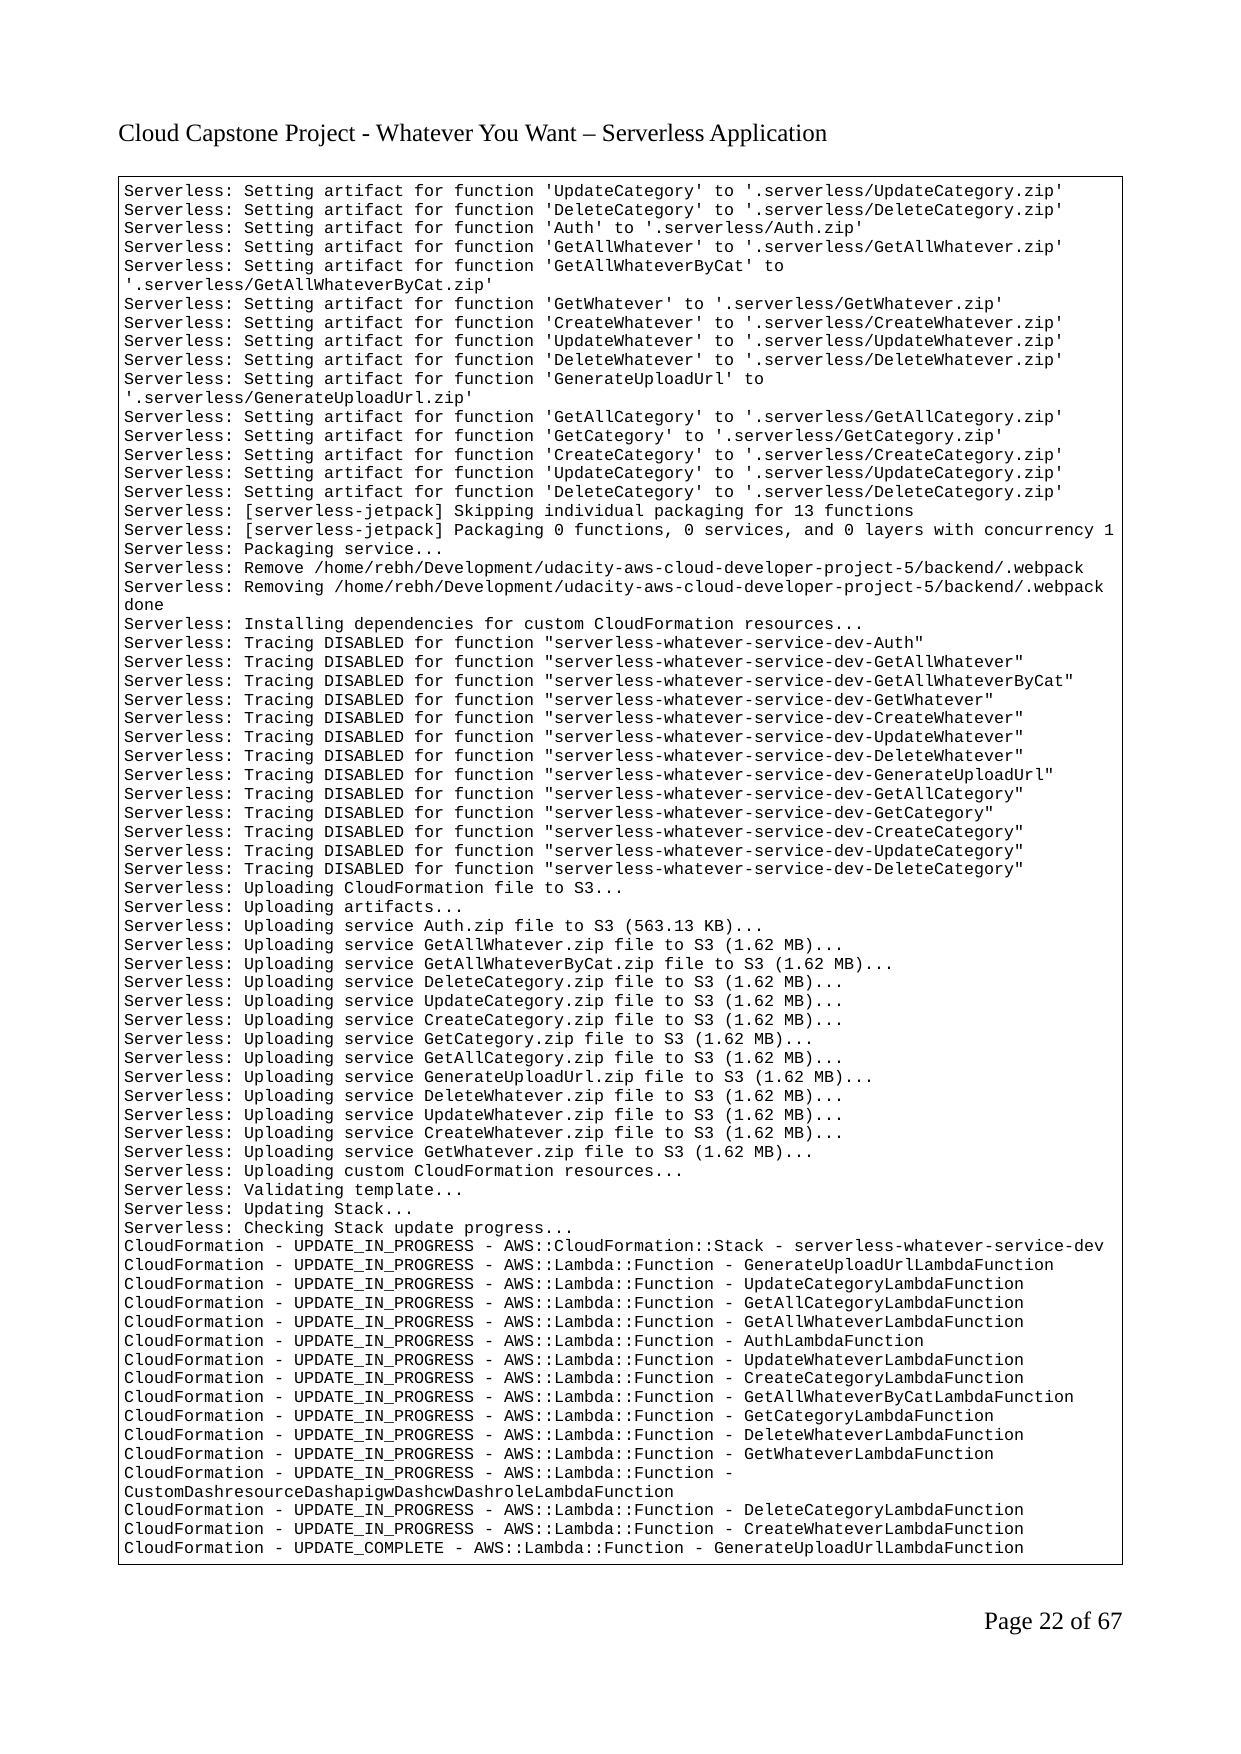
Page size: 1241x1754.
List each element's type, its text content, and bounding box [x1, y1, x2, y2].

table_header Serverless: Setting artifact for function 'UpdateCategory' to '.serverless/UpdateCategory.zip' Serverless: Setting artifact for function 'DeleteCategory' to '.serverless/DeleteCategory.zip' Serverless: Setting artifact for function 'Auth' to '.serverless/Auth.zip' Serverless: Setting artifact for function 'GetAllWhatever' to '.serverless/GetAllWhatever.zip' Serverless: Setting artifact for function 'GetAllWhateverByCat' to '.serverless/GetAllWhateverByCat.zip' Serverless: Setting artifact for function 'GetWhatever' to '.serverless/GetWhatever.zip' Serverless: Setting artifact for function 'CreateWhatever' to '.serverless/CreateWhatever.zip' Serverless: Setting artifact for function 'UpdateWhatever' to '.serverless/UpdateWhatever.zip' Serverless: Setting artifact for function 'DeleteWhatever' to '.serverless/DeleteWhatever.zip' Serverless: Setting artifact for function 'GenerateUploadUrl' to '.serverless/GenerateUploadUrl.zip' Serverless: Setting artifact for function 'GetAllCategory' to '.serverless/GetAllCategory.zip' Serverless: Setting artifact for function 'GetCategory' to '.serverless/GetCategory.zip' Serverless: Setting artifact for function 'CreateCategory' to '.serverless/CreateCategory.zip' Serverless: Setting artifact for function 'UpdateCategory' to '.serverless/UpdateCategory.zip' Serverless: Setting artifact for function 'DeleteCategory' to '.serverless/DeleteCategory.zip' Serverless: [serverless-jetpack] Skipping individual packaging for 13 functions Serverless: [serverless-jetpack] Packaging 0 functions, 0 services, and 0 layers with concurrency 1 Serverless: Packaging service... Serverless: Remove /home/rebh/Development/udacity-aws-cloud-developer-project-5/backend/.webpack Serverless: Removing /home/rebh/Development/udacity-aws-cloud-developer-project-5/backend/.webpack done Serverless: Installing dependencies for custom CloudFormation resources... Serverless: Tracing DISABLED for function "serverless-whatever-service-dev-Auth" Serverless: Tracing DISABLED for function "serverless-whatever-service-dev-GetAllWhatever" Serverless: Tracing DISABLED for function "serverless-whatever-service-dev-GetAllWhateverByCat" Serverless: Tracing DISABLED for function "serverless-whatever-service-dev-GetWhatever" Serverless: Tracing DISABLED for function "serverless-whatever-service-dev-CreateWhatever" Serverless: Tracing DISABLED for function "serverless-whatever-service-dev-UpdateWhatever" Serverless: Tracing DISABLED for function "serverless-whatever-service-dev-DeleteWhatever" Serverless: Tracing DISABLED for function "serverless-whatever-service-dev-GenerateUploadUrl" Serverless: Tracing DISABLED for function "serverless-whatever-service-dev-GetAllCategory" Serverless: Tracing DISABLED for function "serverless-whatever-service-dev-GetCategory" Serverless: Tracing DISABLED for function "serverless-whatever-service-dev-CreateCategory" Serverless: Tracing DISABLED for function "serverless-whatever-service-dev-UpdateCategory" Serverless: Tracing DISABLED for function "serverless-whatever-service-dev-DeleteCategory" Serverless: Uploading CloudFormation file to S3... Serverless: Uploading artifacts... Serverless: Uploading service Auth.zip file to S3 (563.13 KB)... Serverless: Uploading service GetAllWhatever.zip file to S3 (1.62 MB)... Serverless: Uploading service GetAllWhateverByCat.zip file to S3 (1.62 MB)... Serverless: Uploading service DeleteCategory.zip file to S3 (1.62 MB)... Serverless: Uploading service UpdateCategory.zip file to S3 (1.62 MB)... Serverless: Uploading service CreateCategory.zip file to S3 (1.62 MB)... Serverless: Uploading service GetCategory.zip file to S3 (1.62 MB)... Serverless: Uploading service GetAllCategory.zip file to S3 (1.62 MB)... Serverless: Uploading service GenerateUploadUrl.zip file to S3 (1.62 MB)... Serverless: Uploading service DeleteWhatever.zip file to S3 (1.62 MB)... Serverless: Uploading service UpdateWhatever.zip file to S3 (1.62 MB)... Serverless: Uploading service CreateWhatever.zip file to S3 (1.62 MB)... Serverless: Uploading service GetWhatever.zip file to S3 (1.62 MB)... Serverless: Uploading custom CloudFormation resources... Serverless: Validating template... Serverless: Updating Stack... Serverless: Checking Stack update progress... CloudFormation - UPDATE_IN_PROGRESS - AWS::CloudFormation::Stack - serverless-whatever-service-dev CloudFormation - UPDATE_IN_PROGRESS - AWS::Lambda::Function - GenerateUploadUrlLambdaFunction CloudFormation - UPDATE_IN_PROGRESS - AWS::Lambda::Function - UpdateCategoryLambdaFunction CloudFormation - UPDATE_IN_PROGRESS - AWS::Lambda::Function - GetAllCategoryLambdaFunction CloudFormation - UPDATE_IN_PROGRESS - AWS::Lambda::Function - GetAllWhateverLambdaFunction CloudFormation - UPDATE_IN_PROGRESS - AWS::Lambda::Function - AuthLambdaFunction CloudFormation - UPDATE_IN_PROGRESS - AWS::Lambda::Function - UpdateWhateverLambdaFunction CloudFormation - UPDATE_IN_PROGRESS - AWS::Lambda::Function - CreateCategoryLambdaFunction CloudFormation - UPDATE_IN_PROGRESS - AWS::Lambda::Function - GetAllWhateverByCatLambdaFunction CloudFormation - UPDATE_IN_PROGRESS - AWS::Lambda::Function - GetCategoryLambdaFunction CloudFormation - UPDATE_IN_PROGRESS - AWS::Lambda::Function - DeleteWhateverLambdaFunction CloudFormation - UPDATE_IN_PROGRESS - AWS::Lambda::Function - GetWhateverLambdaFunction CloudFormation - UPDATE_IN_PROGRESS - AWS::Lambda::Function - CustomDashresourceDashapigwDashcwDashroleLambdaFunction CloudFormation - UPDATE_IN_PROGRESS - AWS::Lambda::Function - DeleteCategoryLambdaFunction CloudFormation - UPDATE_IN_PROGRESS - AWS::Lambda::Function - CreateWhateverLambdaFunction CloudFormation - UPDATE_COMPLETE - AWS::Lambda::Function - GenerateUploadUrlLambdaFunction [119, 177, 1122, 1564]
